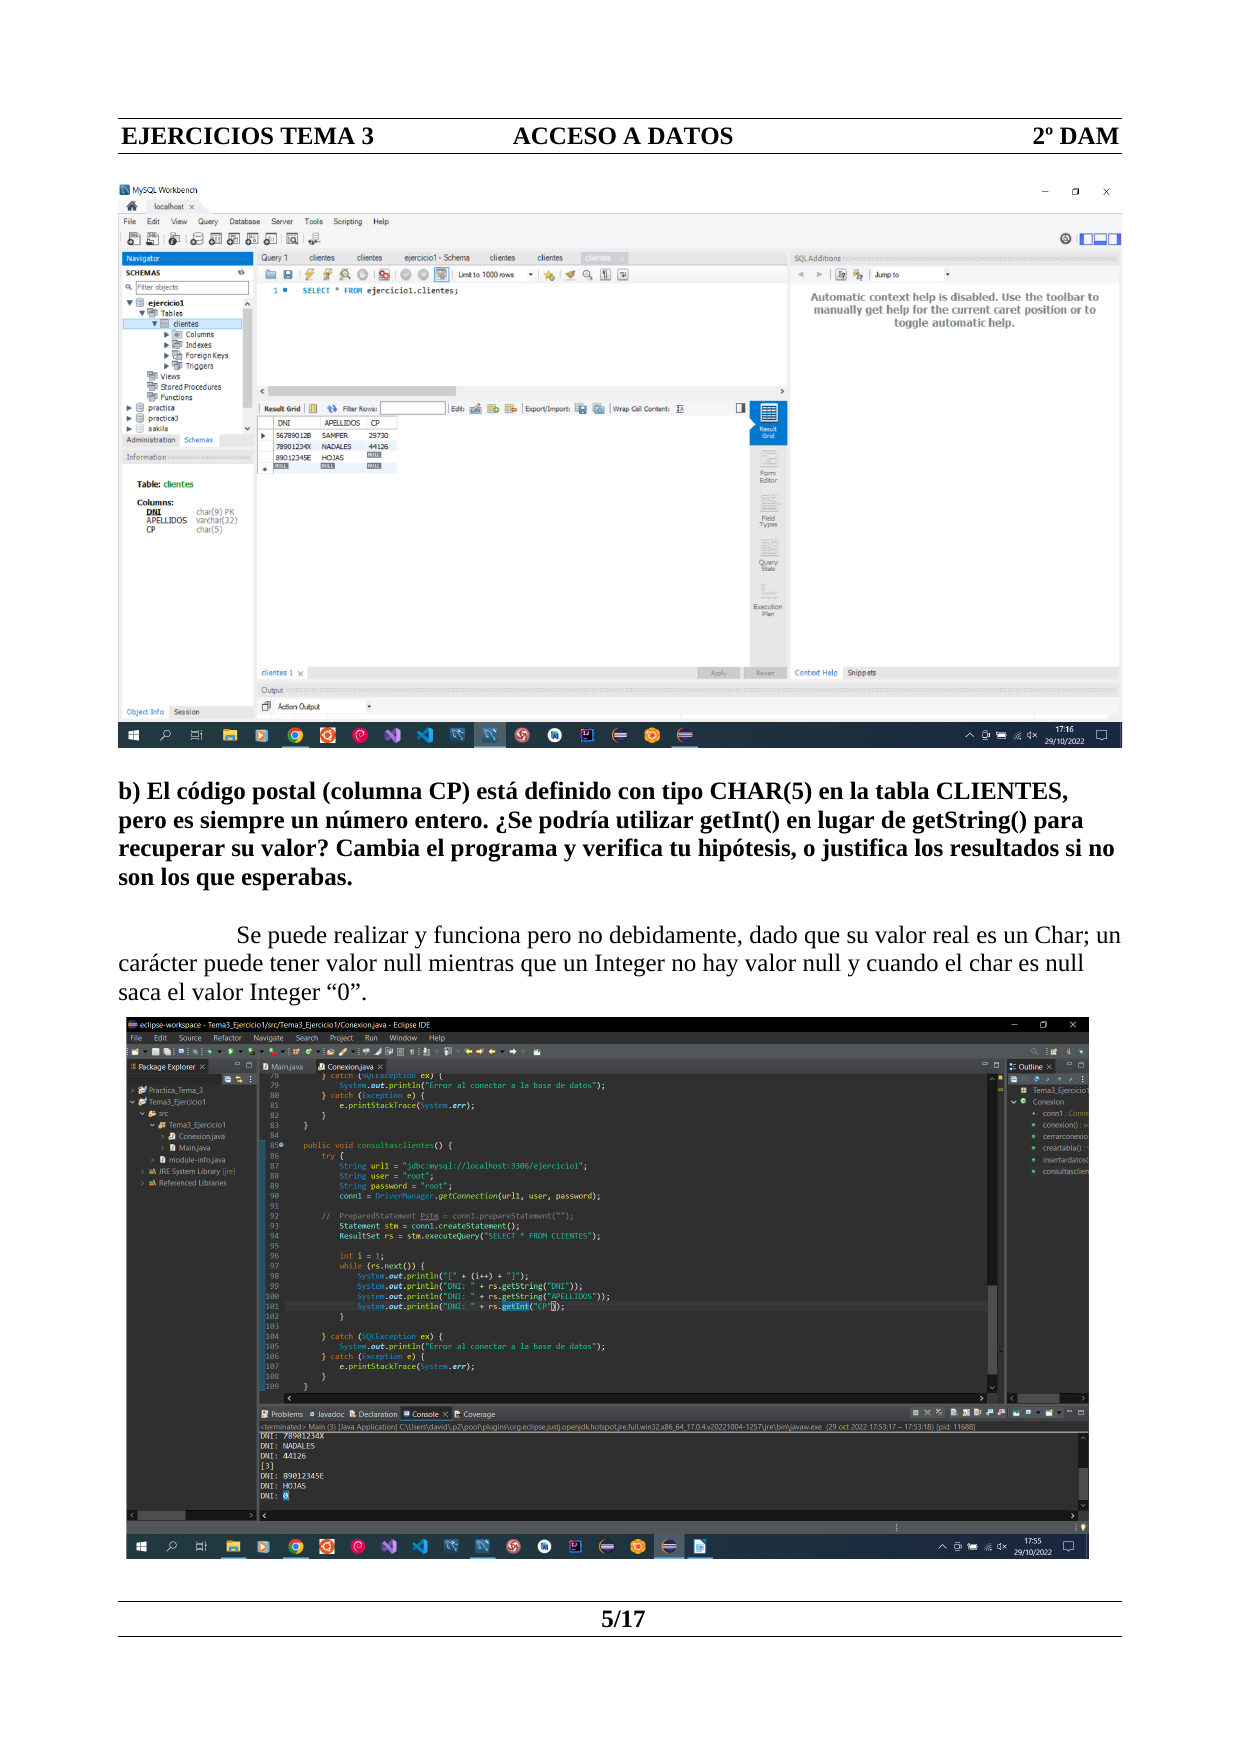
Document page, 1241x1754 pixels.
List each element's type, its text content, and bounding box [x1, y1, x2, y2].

text Se puede realizar y funciona pero no debidamente, dado que su valor real es un Char; un carácter puede tener valor null mientras que un Integer no hay valor null y cuando el char es null saca el valor Integer “0”. [118, 920, 1122, 1006]
text b) El código postal (columna CP) está definido con tipo CHAR(5) en la tabla CLIENTES, pero es siempre un número entero. ¿Se podría utilizar getInt() en lugar de getString() para recuperar su valor? Cambia el programa y verifica tu hipótesis, o justifica los resultados si no son los que esperabas. [118, 776, 1122, 891]
picture [118, 182, 1123, 748]
picture [126, 1017, 1089, 1559]
